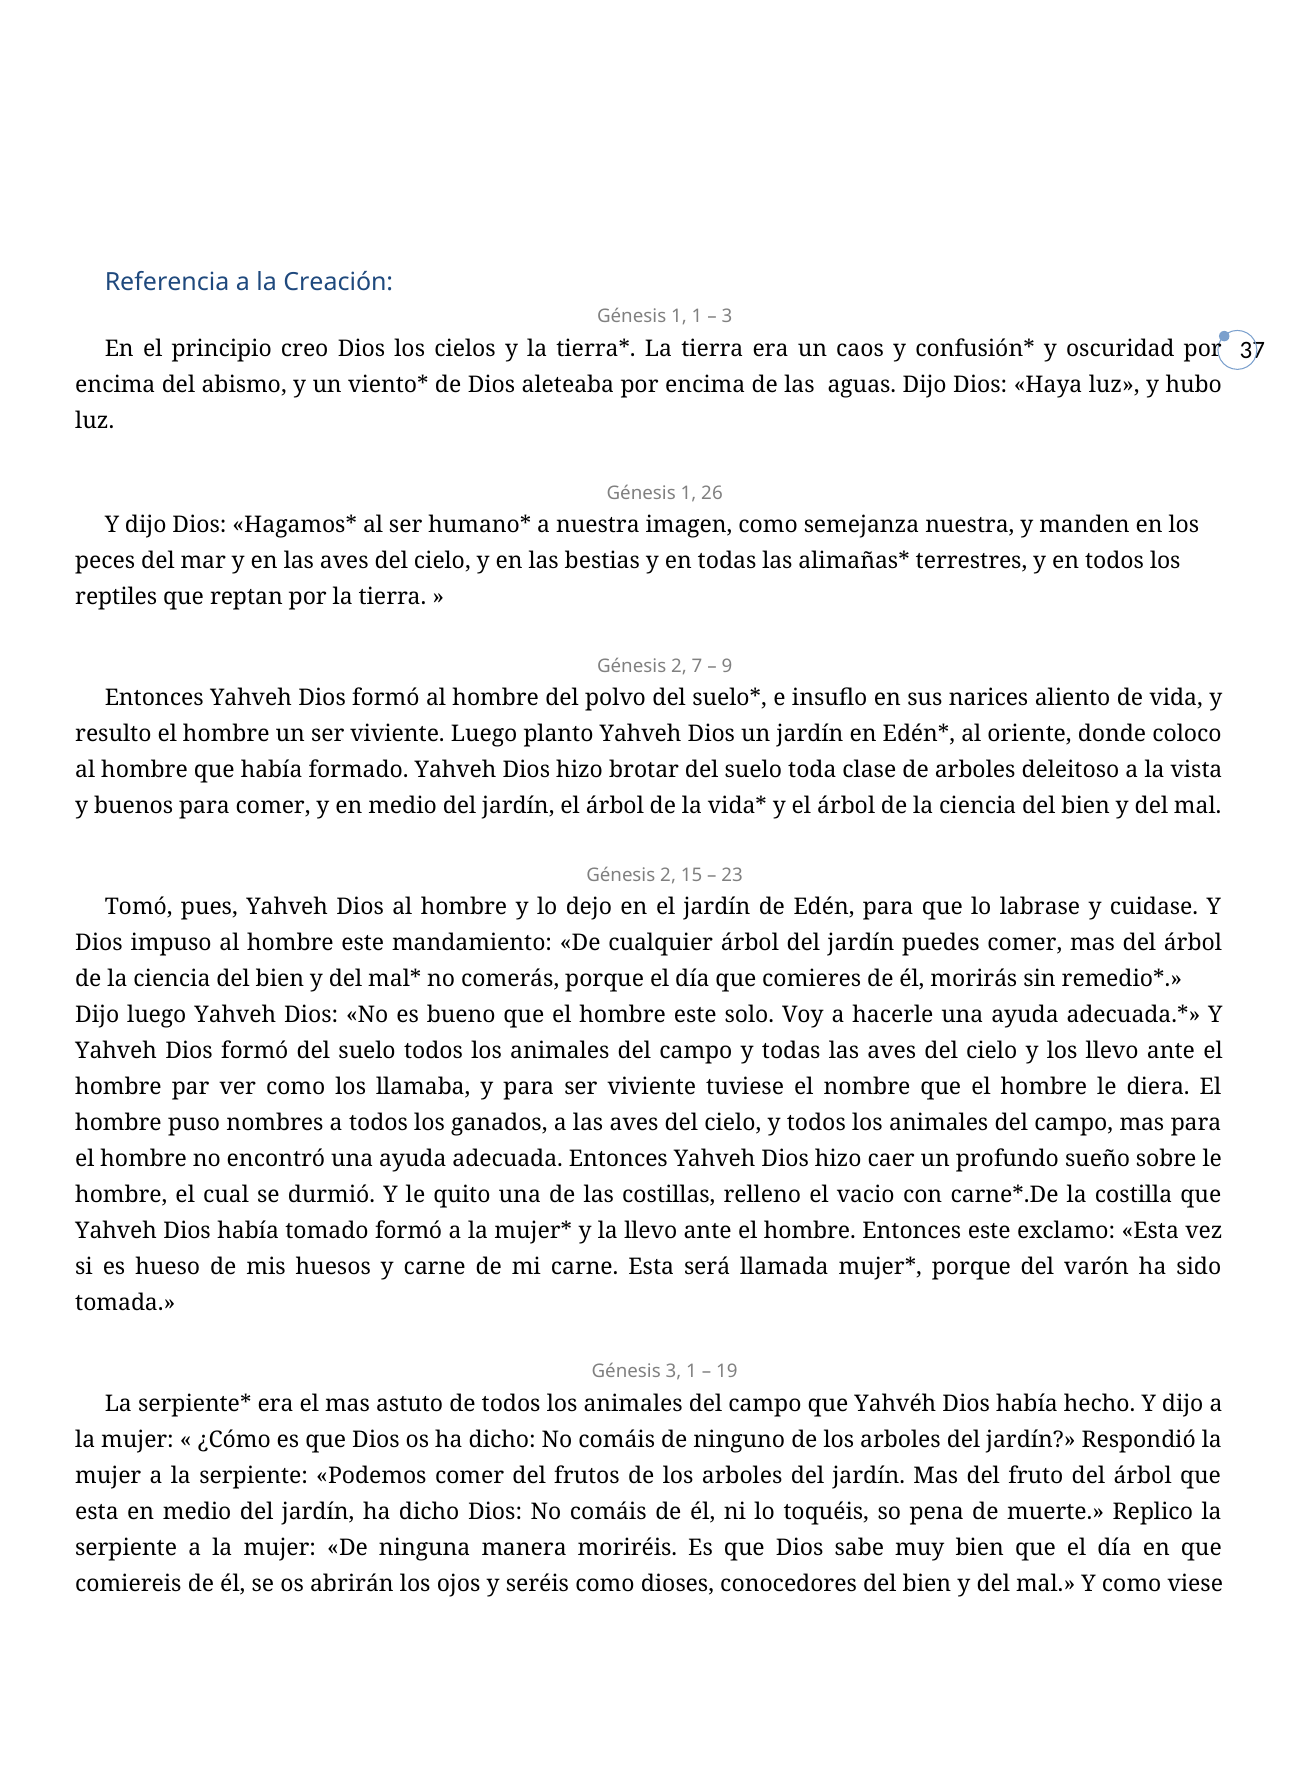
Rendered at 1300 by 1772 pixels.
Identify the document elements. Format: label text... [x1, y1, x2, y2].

text Dijo luego Yahveh Dios: «No es bueno que el hombre este solo. Voy a hacerle una ayuda adecuada.*» Y Yahveh Dios formó del suelo todos los animales del campo y todas las aves del cielo y los llevo ante el hombre par ver como los llamaba, y para ser viviente tuviese el nombre que el hombre le diera. El hombre puso nombres a todos los ganados, a las aves del cielo, y todos los animales del campo, mas para el hombre no encontró una ayuda adecuada. Entonces Yahveh Dios hizo caer un profundo sueño sobre le hombre, el cual se durmió. Y le quito una de las costillas, relleno el vacio con carne*.De la costilla que Yahveh Dios había tomado formó a la mujer* y la llevo ante el hombre. Entonces este exclamo: «Esta vez si es hueso de mis huesos y carne de mi carne. Esta será llamada mujer*, porque del varón ha sido tomada.» [75, 998, 1224, 1317]
text Entonces Yahveh Dios formó al hombre del polvo del suelo*, e insuflo en sus narices aliento de vida, y resulto el hombre un ser viviente. Luego planto Yahveh Dios un jardín en Edén*, al oriente, donde coloco al hombre que había formado. Yahveh Dios hizo brotar del suelo toda clase de arboles deleitoso a la vista y buenos para comer, y en medio del jardín, el árbol de la vida* y el árbol de la ciencia del bien y del mal. [75, 681, 1224, 820]
text Referencia a la Creación: [75, 264, 1224, 298]
text En el principio creo Dios los cielos y la tierra*. La tierra era un caos y confusión* y oscuridad por encima del abismo, y un viento* de Dios aleteaba por encima de las aguas. Dijo Dios: «Haya luz», y hubo luz. [75, 332, 1224, 435]
text Génesis 1, 1 – 3 [104, 303, 1224, 328]
text La serpiente* era el mas astuto de todos los animales del campo que Yahvéh Dios había hecho. Y dijo a la mujer: « ¿Cómo es que Dios os ha dicho: No comáis de ninguno de los arboles del jardín?» Respondió la mujer a la serpiente: «Podemos comer del frutos de los arboles del jardín. Mas del fruto del árbol que esta en medio del jardín, ha dicho Dios: No comáis de él, ni lo toquéis, so pena de muerte.» Replico la serpiente a la mujer: «De ninguna manera moriréis. Es que Dios sabe muy bien que el día en que comiereis de él, se os abrirán los ojos y seréis como dioses, conocedores del bien y del mal.» Y como viese [75, 1387, 1224, 1598]
text Y dijo Dios: «Hagamos* al ser humano* a nuestra imagen, como semejanza nuestra, y manden en los peces del mar y en las aves del cielo, y en las bestias y en todas las alimañas* terrestres, y en todos los reptiles que reptan por la tierra. » [75, 508, 1224, 611]
text Génesis 3, 1 – 19 [104, 1357, 1224, 1383]
text Génesis 2, 15 – 23 [104, 861, 1224, 887]
text Génesis 2, 7 – 9 [104, 652, 1224, 678]
text Tomó, pues, Yahveh Dios al hombre y lo dejo en el jardín de Edén, para que lo labrase y cuidase. Y Dios impuso al hombre este mandamiento: «De cualquier árbol del jardín puedes comer, mas del árbol de la ciencia del bien y del mal* no comerás, porque el día que comieres de él, morirás sin remedio*.» [75, 890, 1224, 993]
text Génesis 1, 26 [104, 479, 1224, 504]
